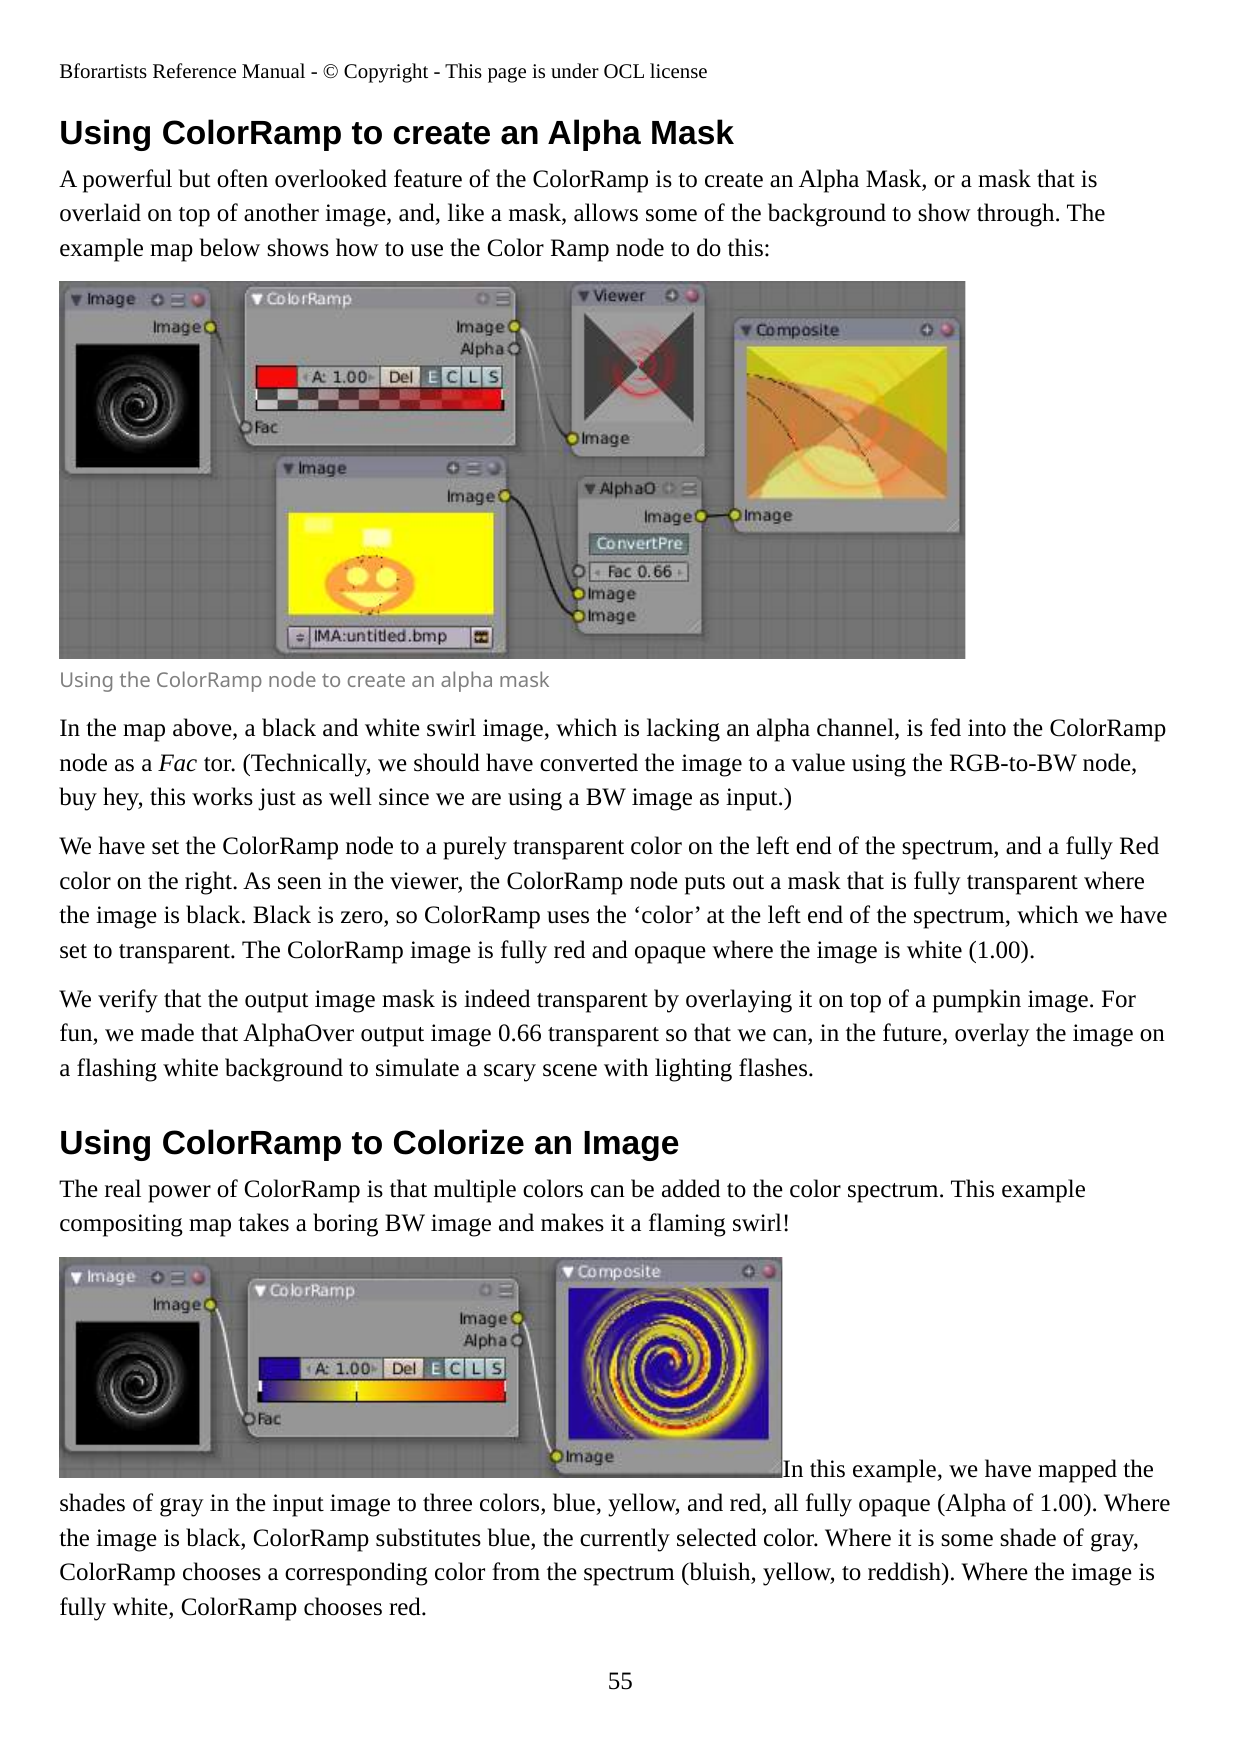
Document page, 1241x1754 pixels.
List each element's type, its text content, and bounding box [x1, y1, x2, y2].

text A powerful but often overlooked feature of the ColorRamp is to create an Alpha Mask, or a mask that is overlaid on top of another image, and, like a mask, allows some of the background to show through. The example map below shows how to use the Color Ramp node to do this: [59, 164, 1181, 261]
picture [59, 281, 966, 659]
subtitle Using ColorRamp to create an Alpha Mask [59, 113, 1181, 151]
subtitle Using ColorRamp to Colorize an Image [59, 1123, 1181, 1161]
text The real power of ColorRamp is that multiple colors can be added to the color spectrum. This example compositing map takes a boring BW image and makes it a flaming swirl! [59, 1174, 1181, 1237]
text Using the ColorRamp node to create an alpha mask [59, 666, 1181, 693]
text We verify that the output image mask is indeed transparent by overlaying it on top of a pumpkin image. For fun, we made that AlphaOver output image 0.66 transparent so that we can, in the future, overlay the image on a flashing white background to simulate a scary scene with lighting flashes. [59, 984, 1181, 1082]
text We have set the ColorRamp node to a purely transparent color on the left end of the spectrum, and a fully Red color on the right. As seen in the viewer, the ColorRamp node puts out a mask that is fully transparent where the image is black. Black is zero, so ColorRamp uses the ‘color’ at the left end of the spectrum, which we have set to transparent. The ColorRamp image is fully red and opaque where the image is white (1.00). [59, 831, 1181, 963]
text In this example, we have mapped the shades of gray in the input image to three colors, blue, yellow, and red, all fully opaque (Alpha of 1.00). Where the image is black, ColorRamp substitutes blue, the currently selected color. Where it is some shade of gray, ColorRamp chooses a corresponding color from the spectrum (bluish, yellow, to reddish). Where the image is fully white, ColorRamp chooses red. [59, 1454, 1181, 1620]
text In the map above, a black and white swirl image, which is lacking an alpha channel, is fed into the ColorRamp node as a Fac tor. (Technically, we should have converted the image to a value using the RGB-to-BW node, buy hey, this works just as well since we are using a BW image as input.) [59, 713, 1181, 811]
picture [59, 1257, 783, 1478]
